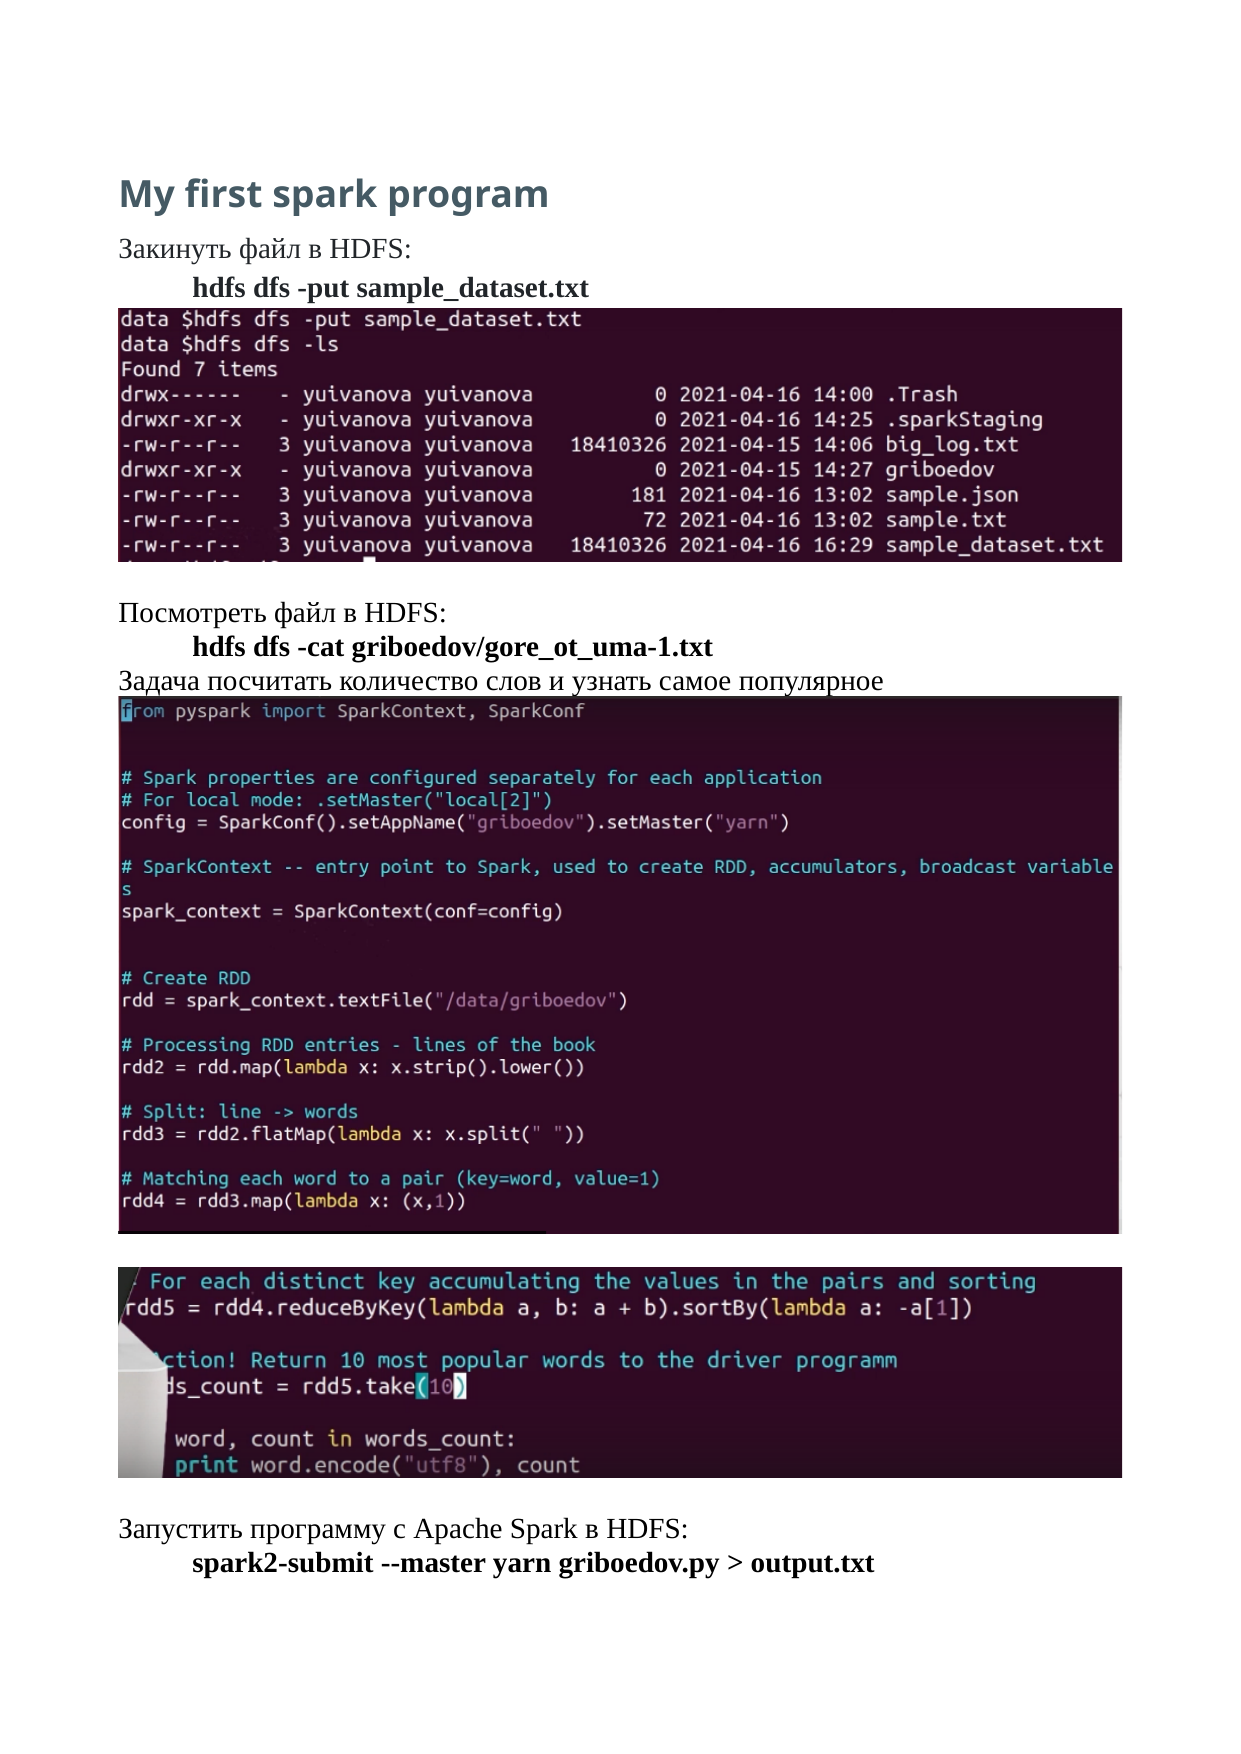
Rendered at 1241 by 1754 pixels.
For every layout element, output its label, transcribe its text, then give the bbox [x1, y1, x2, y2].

text Задача посчитать количество слов и узнать самое популярное [118, 663, 1122, 696]
picture [118, 696, 1123, 1234]
text hdfs dfs -cat griboedov/gore_ot_uma-1.txt [118, 629, 1122, 663]
picture [118, 1267, 1123, 1478]
text Закинуть файл в HDFS: [118, 231, 1122, 265]
text spark2-submit --master yarn griboedov.py > output.txt [118, 1545, 1122, 1578]
subtitle My first spark program [118, 168, 1122, 219]
text hdfs dfs -put sample_dataset.txt [118, 270, 1122, 303]
text Посмотреть файл в HDFS: [118, 596, 1122, 629]
text Запустить программу с Apache Spark в HDFS: [118, 1511, 1122, 1545]
picture [118, 308, 1123, 562]
